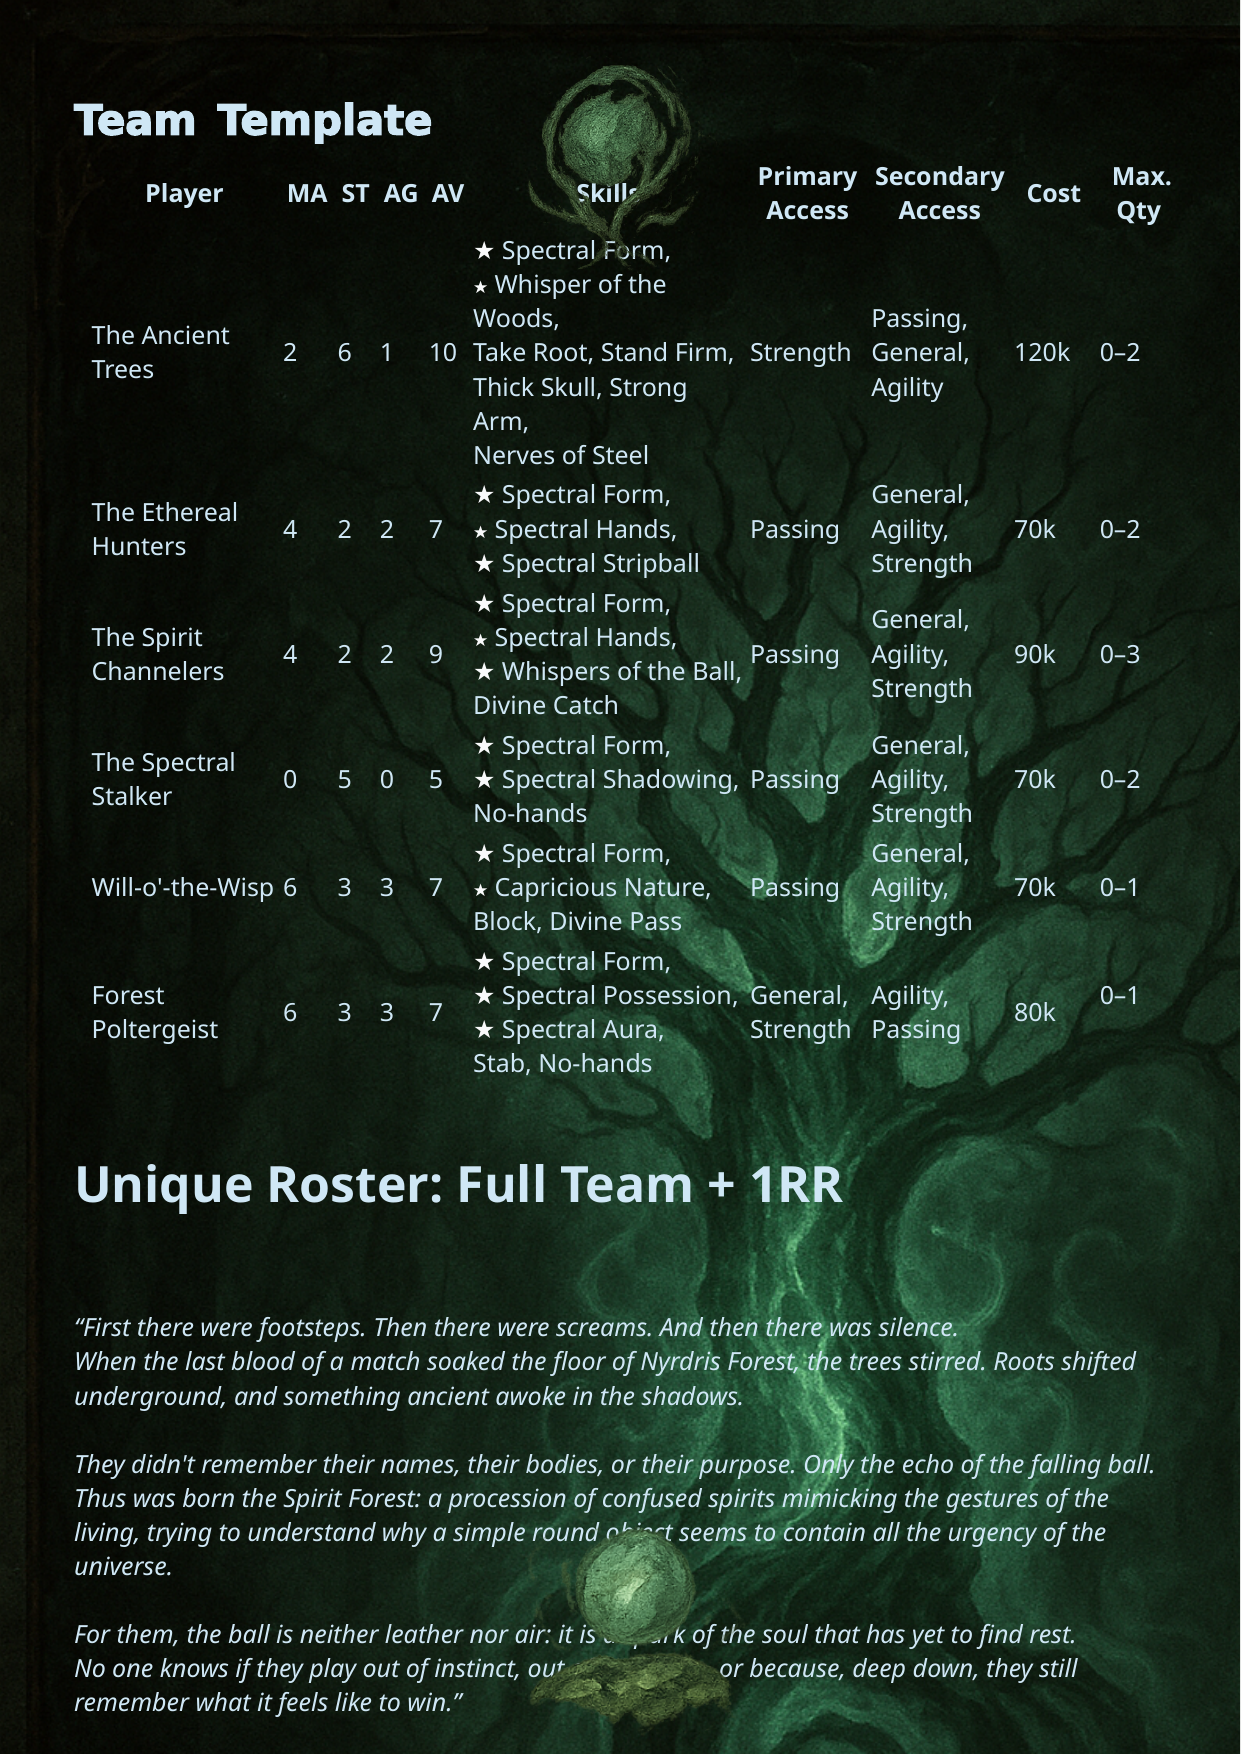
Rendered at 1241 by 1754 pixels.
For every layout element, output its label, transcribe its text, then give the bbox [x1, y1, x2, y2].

table_cell ★ Spectral Form, ★ Spectral Hands, ★ Spectral Stripball [470, 474, 747, 582]
table_cell ★ Spectral Form, ★ Spectral Hands, ★ Whispers of the Ball, Divine Catch [470, 582, 747, 724]
table_cell 5 [426, 724, 470, 832]
table_cell 0–2 [1097, 724, 1181, 832]
table_cell ★ Spectral Form, ★ Whisper of the Woods, Take Root, Stand Firm, Thick Skull, Strong Arm, Nerves of Steel [470, 364, 747, 474]
table_cell 90k [1011, 582, 1097, 724]
table_cell 7 [426, 833, 470, 940]
table_cell ★ Spectral Form, ★ Capricious Nature, Block, Divine Pass [470, 833, 747, 940]
table_cell 2 [377, 582, 426, 724]
table_cell 5 [334, 724, 377, 832]
table_cell The Spectral Stalker [89, 724, 280, 832]
table_cell General, Agility, Strength [868, 582, 1011, 724]
table_header Secondary Access [868, 156, 1011, 230]
table_header Cost [1011, 156, 1097, 230]
text “First there were footsteps. Then there were screams. And then there was silence. When the last blood of a match soaked the floor of Nyrdris Forest, the trees stirred. Roots shifted underground, and something ancient awoke in the shadows. They didn't remember their names, their bodies, or their purpose. Only the echo of the falling ball. Thus was born the Spirit Forest: a procession of confused spirits mimicking the gestures of the living, trying to understand why a simple round object seems to contain all the urgency of the universe. For them, the ball is neither leather nor air: it is a spark of the soul that has yet to find rest. No one knows if they play out of instinct, out of penance... or because, deep down, they still remember what it feels like to win.” [74, 1310, 1181, 1719]
table_cell 3 [377, 940, 426, 1082]
picture [0, 0, 1241, 1754]
table_cell 0–2 [1097, 474, 1181, 582]
table_cell 2 [334, 474, 377, 582]
table_cell 3 [334, 940, 377, 1082]
table_cell 0–1 [1097, 833, 1181, 940]
table_cell 0 [280, 724, 334, 832]
table_cell Passing [747, 582, 868, 724]
table_cell Forest Poltergeist [89, 940, 280, 1082]
table_header AG [377, 156, 426, 230]
table_header Player [89, 156, 280, 230]
table_cell 120k [1011, 230, 1097, 474]
subtitle Unique Roster: Full Team + 1RR [74, 1149, 1240, 1217]
table_cell 7 [426, 940, 470, 1082]
table_cell 0–3 [1097, 582, 1181, 724]
table_cell Agility, Passing [868, 940, 1011, 1082]
table_cell Will-o'-the-Wisp [89, 833, 280, 940]
table_cell ★ Spectral Form, ★ Spectral Shadowing, No-hands [470, 724, 747, 832]
table_cell Strength [766, 230, 868, 364]
table_cell 3 [334, 833, 377, 940]
table_cell 7 [426, 474, 470, 582]
table_cell Passing [747, 474, 868, 582]
table_cell 80k [1011, 940, 1097, 1082]
table_cell 10 [426, 365, 470, 474]
table_cell 0 [377, 724, 426, 832]
table_header Primary Access [766, 156, 868, 230]
table_cell 10 [426, 230, 454, 364]
table_cell Strength [747, 365, 868, 474]
table_cell The Spirit Channelers [89, 582, 280, 724]
table_cell 6 [280, 833, 334, 940]
subtitle [764, 106, 1240, 143]
subtitle Team Template [74, 106, 457, 143]
table_header AV [426, 156, 455, 230]
table_cell ★ Spectral Form, ★ Spectral Possession, ★ Spectral Aura, Stab, No-hands [470, 940, 747, 1082]
table_cell 3 [377, 833, 426, 940]
table_cell Passing [747, 833, 868, 940]
table_cell 4 [280, 582, 334, 724]
table_cell General, Agility, Strength [868, 724, 1011, 832]
table_cell 2 [334, 582, 377, 724]
table_header ST [334, 156, 377, 230]
table_cell 0–1 [1097, 940, 1181, 1082]
table_cell Passing [747, 724, 868, 832]
table_cell General, Strength [747, 940, 868, 1082]
table_header MA [280, 156, 334, 230]
table_cell 2 [280, 230, 334, 474]
table_cell 6 [334, 230, 377, 474]
table_cell 10 [445, 345, 453, 359]
table_cell 2 [377, 474, 426, 582]
table_cell 9 [426, 582, 470, 724]
table_cell 70k [1011, 474, 1097, 582]
table_cell 70k [1011, 833, 1097, 940]
table_cell 6 [280, 940, 334, 1082]
table_cell 0–2 [1097, 230, 1181, 474]
table_cell 70k [1011, 724, 1097, 832]
table_cell 1 [377, 230, 426, 474]
table_cell General, Agility, Strength [868, 474, 1011, 582]
table_cell The Ancient Trees [89, 230, 280, 474]
table_cell Passing, General, Agility [868, 230, 1011, 474]
table_header Max. Qty [1097, 156, 1181, 230]
table_cell General, Agility, Strength [868, 833, 1011, 940]
table_cell The Ethereal Hunters [89, 474, 280, 582]
table_cell 4 [280, 474, 334, 582]
